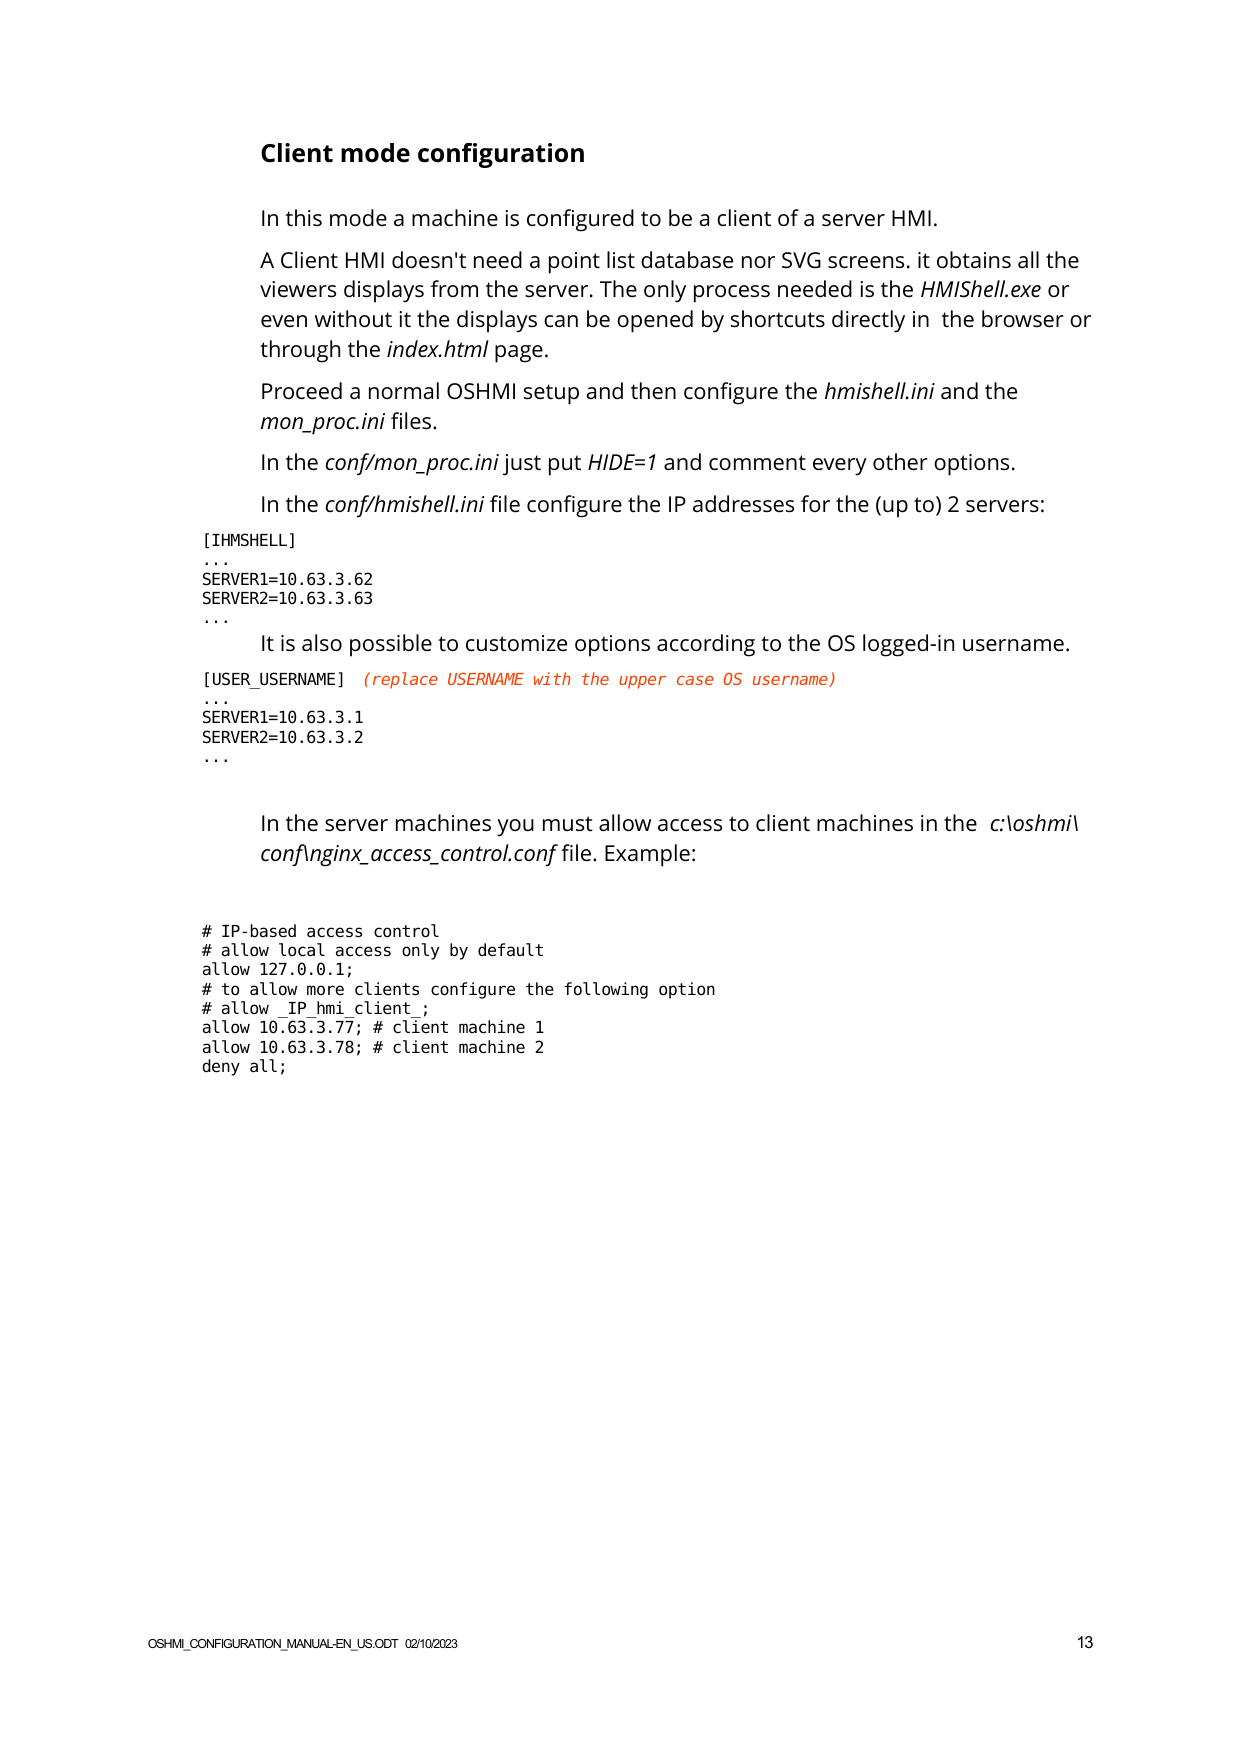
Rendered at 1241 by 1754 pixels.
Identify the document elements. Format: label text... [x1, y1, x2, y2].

text In the conf/hmishell.ini file configure the IP addresses for the (up to) 2 servers: [260, 489, 1093, 519]
subtitle Client mode configuration [260, 136, 1093, 170]
text ... [202, 689, 1093, 708]
text allow 10.63.3.77; # client machine 1 [202, 1018, 1093, 1038]
text deny all; [202, 1057, 1093, 1077]
text In the conf/mon_proc.ini just put HIDE=1 and comment every other options. [260, 447, 1093, 477]
text A Client HMI doesn't need a point list database nor SVG screens. it obtains all the viewers displays from the server. The only process needed is the HMIShell.exe or even without it the displays can be opened by shortcuts directly in the browser or through the index.html page. [260, 245, 1093, 364]
text Proceed a normal OSHMI setup and then configure the hmishell.ini and the mon_proc.ini files. [260, 376, 1093, 435]
text [USER_USERNAME] (replace USERNAME with the upper case OS username) [202, 669, 1093, 689]
text allow 10.63.3.78; # client machine 2 [202, 1038, 1093, 1057]
text SERVER2=10.63.3.63 [202, 589, 1093, 608]
text # allow local access only by default [202, 941, 1093, 960]
text # allow _IP_hmi_client_; [202, 999, 1093, 1018]
text It is also possible to customize options according to the OS logged-in username. [260, 628, 1093, 658]
text In the server machines you must allow access to client machines in the c:\oshmi\conf\nginx_access_control.conf file. Example: [260, 808, 1093, 868]
text SERVER2=10.63.3.2 [202, 728, 1093, 747]
text # IP-based access control [202, 922, 1093, 941]
text ... [202, 550, 1093, 570]
text ... [202, 608, 1093, 628]
text # to allow more clients configure the following option [202, 980, 1093, 999]
text ... [202, 747, 1093, 766]
text allow 127.0.0.1; [202, 960, 1093, 980]
text In this mode a machine is configured to be a client of a server HMI. [260, 203, 1093, 233]
text [IHMSHELL] [202, 531, 1093, 550]
text SERVER1=10.63.3.62 [202, 570, 1093, 589]
text SERVER1=10.63.3.1 [202, 708, 1093, 728]
